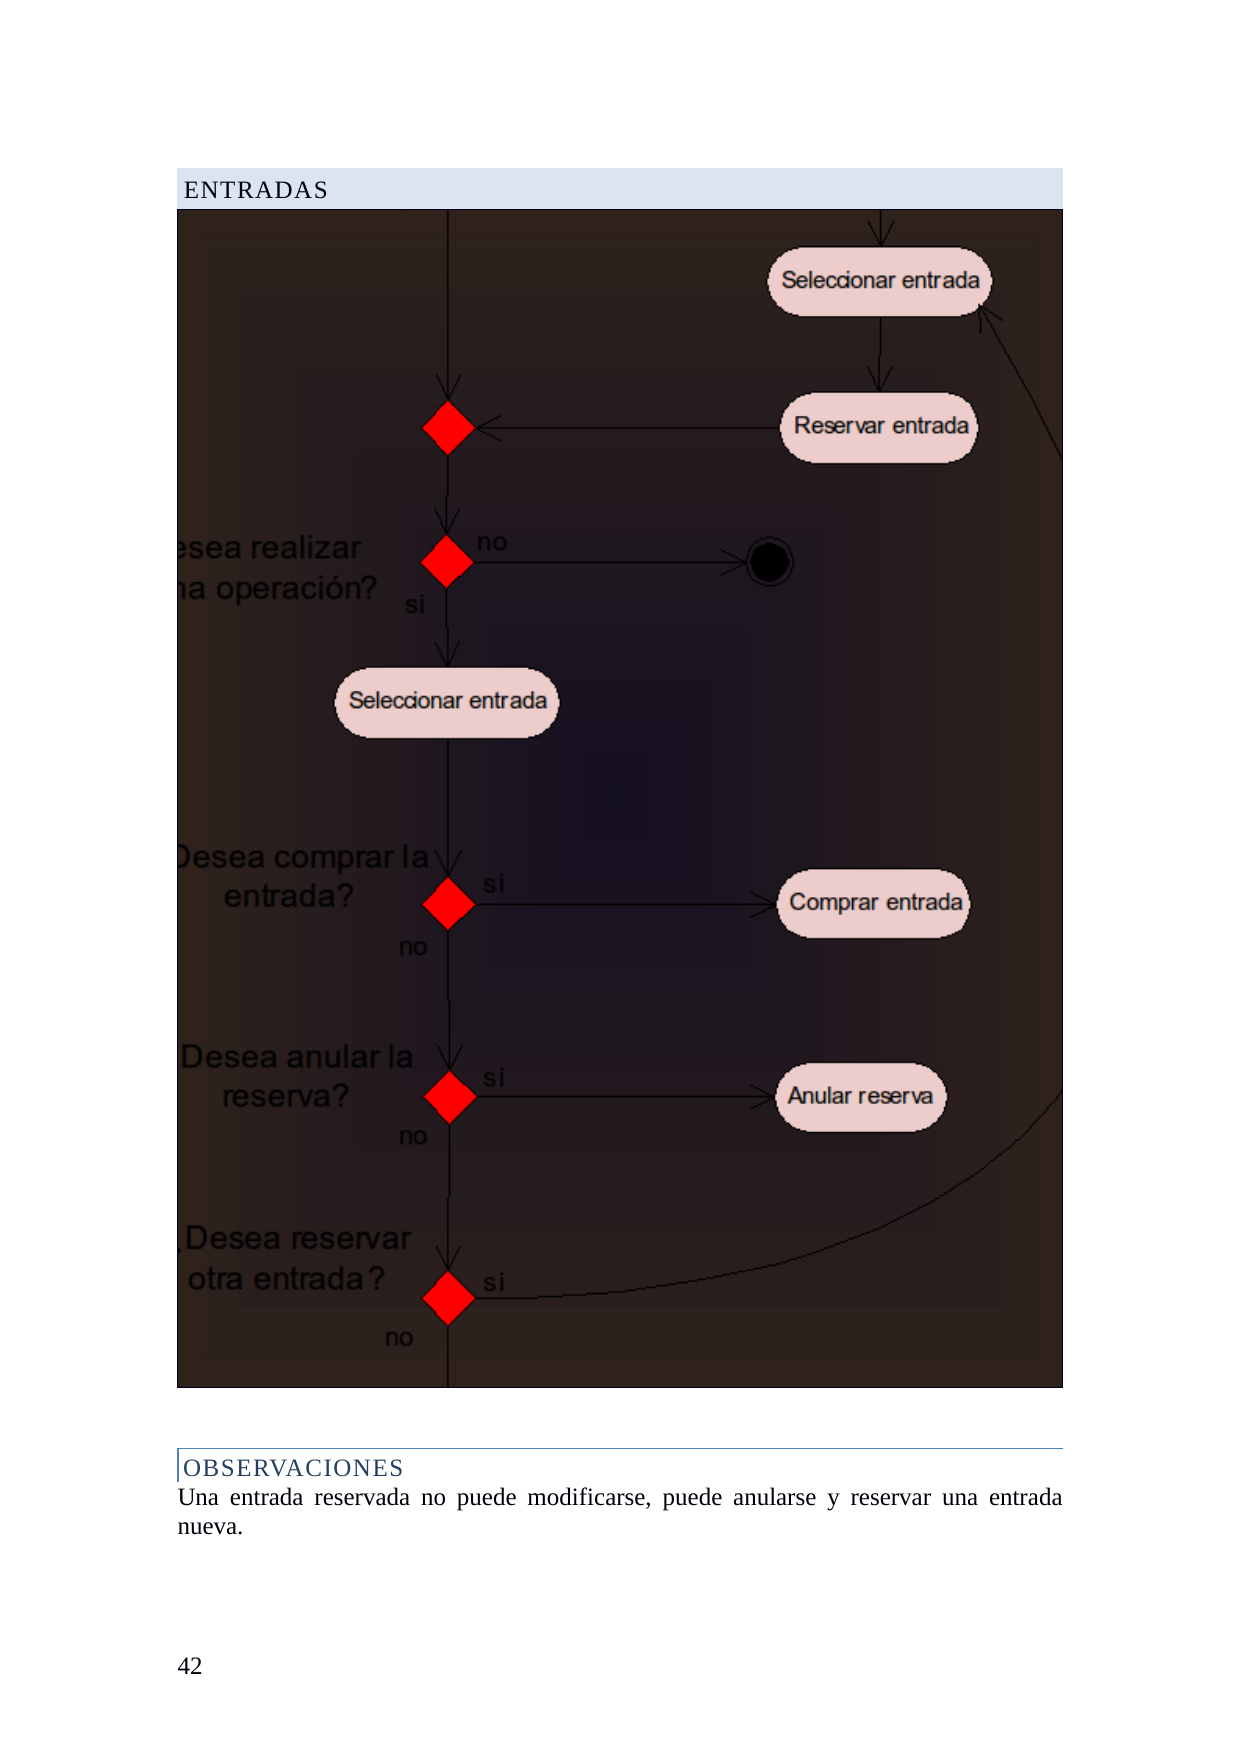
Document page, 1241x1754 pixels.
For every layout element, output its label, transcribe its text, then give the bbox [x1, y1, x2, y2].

subtitle Entradas [184, 175, 1057, 203]
subtitle Observaciones [179, 1449, 1063, 1482]
text Una entrada reservada no puede modificarse, puede anularse y reservar una entrada nueva. [177, 1482, 1063, 1540]
picture [178, 210, 1062, 1387]
